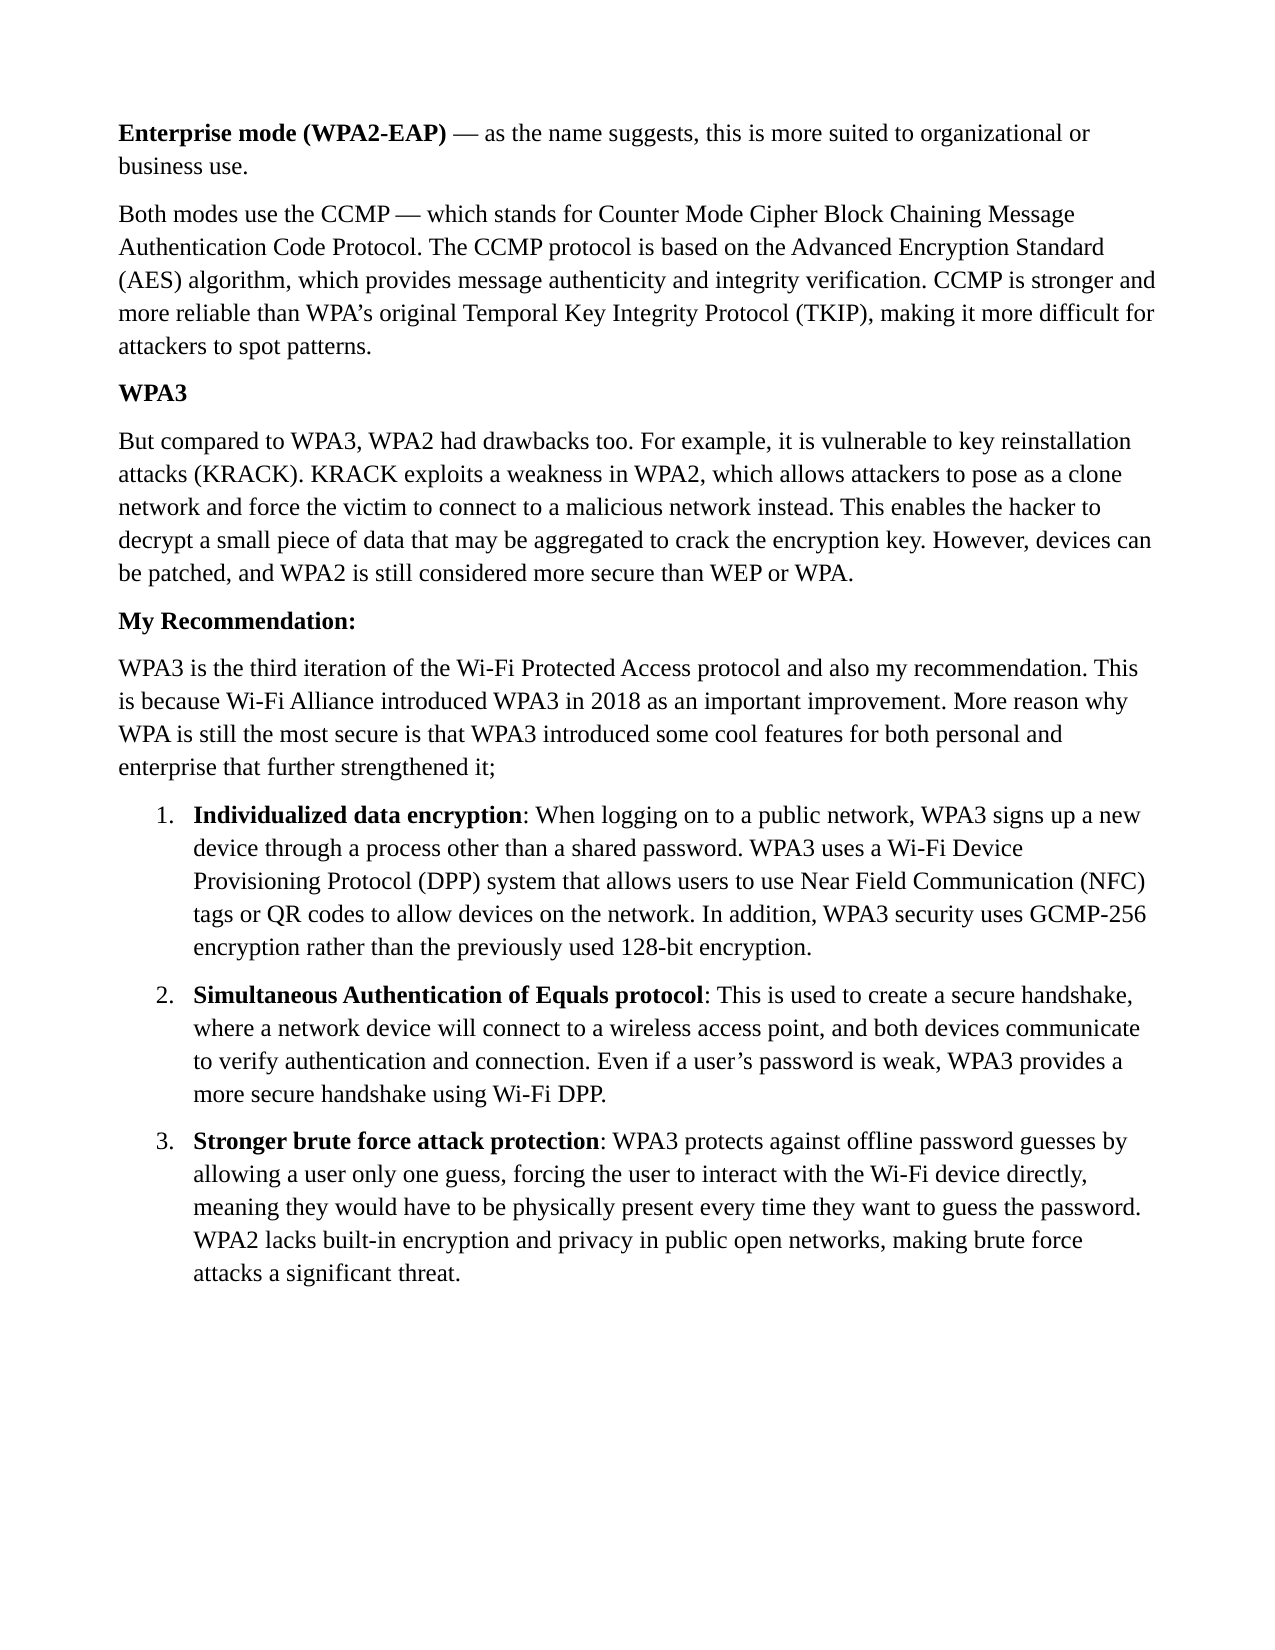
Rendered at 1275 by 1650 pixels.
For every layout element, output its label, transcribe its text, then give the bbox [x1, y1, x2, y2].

text Both modes use the CCMP — which stands for Counter Mode Cipher Block Chaining Message Authentication Code Protocol. The CCMP protocol is based on the Advanced Encryption Standard (AES) algorithm, which provides message authenticity and integrity verification. CCMP is stronger and more reliable than WPA’s original Temporal Key Integrity Protocol (TKIP), making it more difficult for attackers to spot patterns. [118, 199, 1157, 359]
text WPA3 is the third iteration of the Wi-Fi Protected Access protocol and also my recommendation. This is because Wi-Fi Alliance introduced WPA3 in 2018 as an important improvement. More reason why WPA is still the most secure is that WPA3 introduced some cool features for both personal and enterprise that further strengthened it; [118, 653, 1157, 781]
list Individualized data encryption: When logging on to a public network, WPA3 signs up a new device through a process other than a shared password. WPA3 uses a Wi-Fi Device Provisioning Protocol (DPP) system that allows users to use Near Field Communication (NFC) tags or QR codes to allow devices on the network. In addition, WPA3 security uses GCMP-256 encryption rather than the previously used 128-bit encryption. [156, 800, 1157, 961]
text Enterprise mode (WPA2-EAP) — as the name suggests, this is more suited to organizational or business use. [118, 118, 1157, 180]
list Simultaneous Authentication of Equals protocol: This is used to create a secure handshake, where a network device will connect to a wireless access point, and both devices communicate to verify authentication and connection. Even if a user’s password is weak, WPA3 provides a more secure handshake using Wi-Fi DPP. [156, 980, 1157, 1107]
text My Recommendation: [118, 606, 1157, 634]
list Stronger brute force attack protection: WPA3 protects against offline password guesses by allowing a user only one guess, forcing the user to interact with the Wi-Fi device directly, meaning they would have to be physically present every time they want to guess the password. WPA2 lacks built-in encryption and privacy in public open networks, making brute force attacks a significant threat. [156, 1126, 1157, 1287]
text WPA3 [118, 378, 1157, 407]
text But compared to WPA3, WPA2 had drawbacks too. For example, it is vulnerable to key reinstallation attacks (KRACK). KRACK exploits a weakness in WPA2, which allows attackers to pose as a clone network and force the victim to connect to a malicious network instead. This enables the hacker to decrypt a small piece of data that may be aggregated to crack the encryption key. However, devices can be patched, and WPA2 is still considered more secure than WEP or WPA. [118, 426, 1157, 587]
